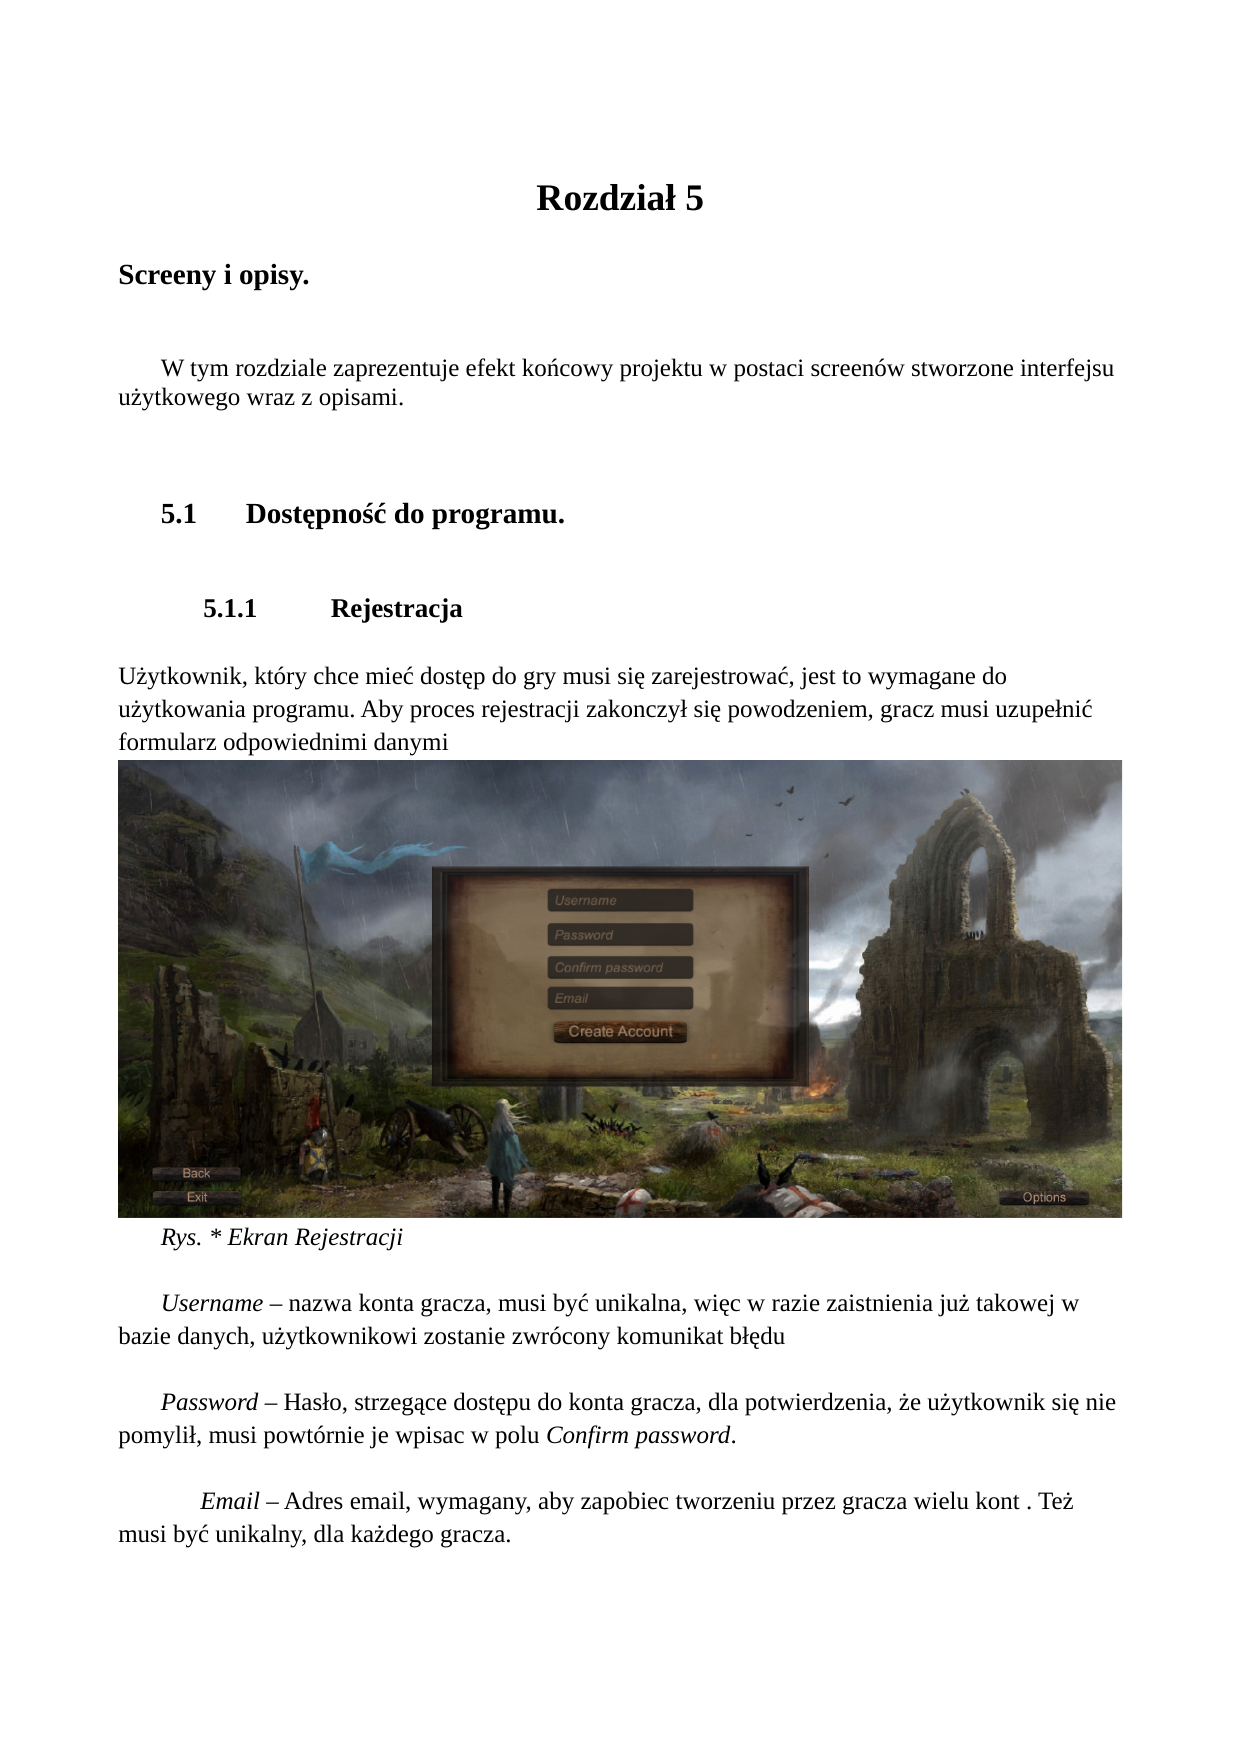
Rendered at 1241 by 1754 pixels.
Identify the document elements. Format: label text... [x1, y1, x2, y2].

text Screeny i opisy. [118, 257, 1122, 291]
text Username – nazwa konta gracza, musi być unikalna, więc w razie zaistnienia już takowej w bazie danych, użytkownikowi zostanie zwrócony komunikat błędu [118, 1288, 1122, 1350]
text Rys. * Ekran Rejestracji [118, 1218, 1122, 1251]
text Password – Hasło, strzegące dostępu do konta gracza, dla potwierdzenia, że użytkownik się nie pomylił, musi powtórnie je wpisac w polu Confirm password. [118, 1387, 1122, 1449]
text Email – Adres email, wymagany, aby zapobiec tworzeniu przez gracza wielu kont . Też musi być unikalny, dla każdego gracza. [118, 1486, 1122, 1548]
text Użytkownik, który chce mieć dostęp do gry musi się zarejestrować, jest to wymagane do użytkowania programu. Aby proces rejestracji zakonczył się powodzeniem, gracz musi uzupełnić formularz odpowiednimi danymi [118, 661, 1122, 756]
picture [118, 760, 1123, 1218]
text 5.1 Dostępność do programu. [118, 497, 1122, 530]
text Rozdział 5 [118, 176, 1122, 219]
text W tym rozdziale zaprezentuje efekt końcowy projektu w postaci screenów stworzone interfejsu użytkowego wraz z opisami. [118, 353, 1122, 410]
text 5.1.1 Rejestracja [118, 592, 1122, 624]
